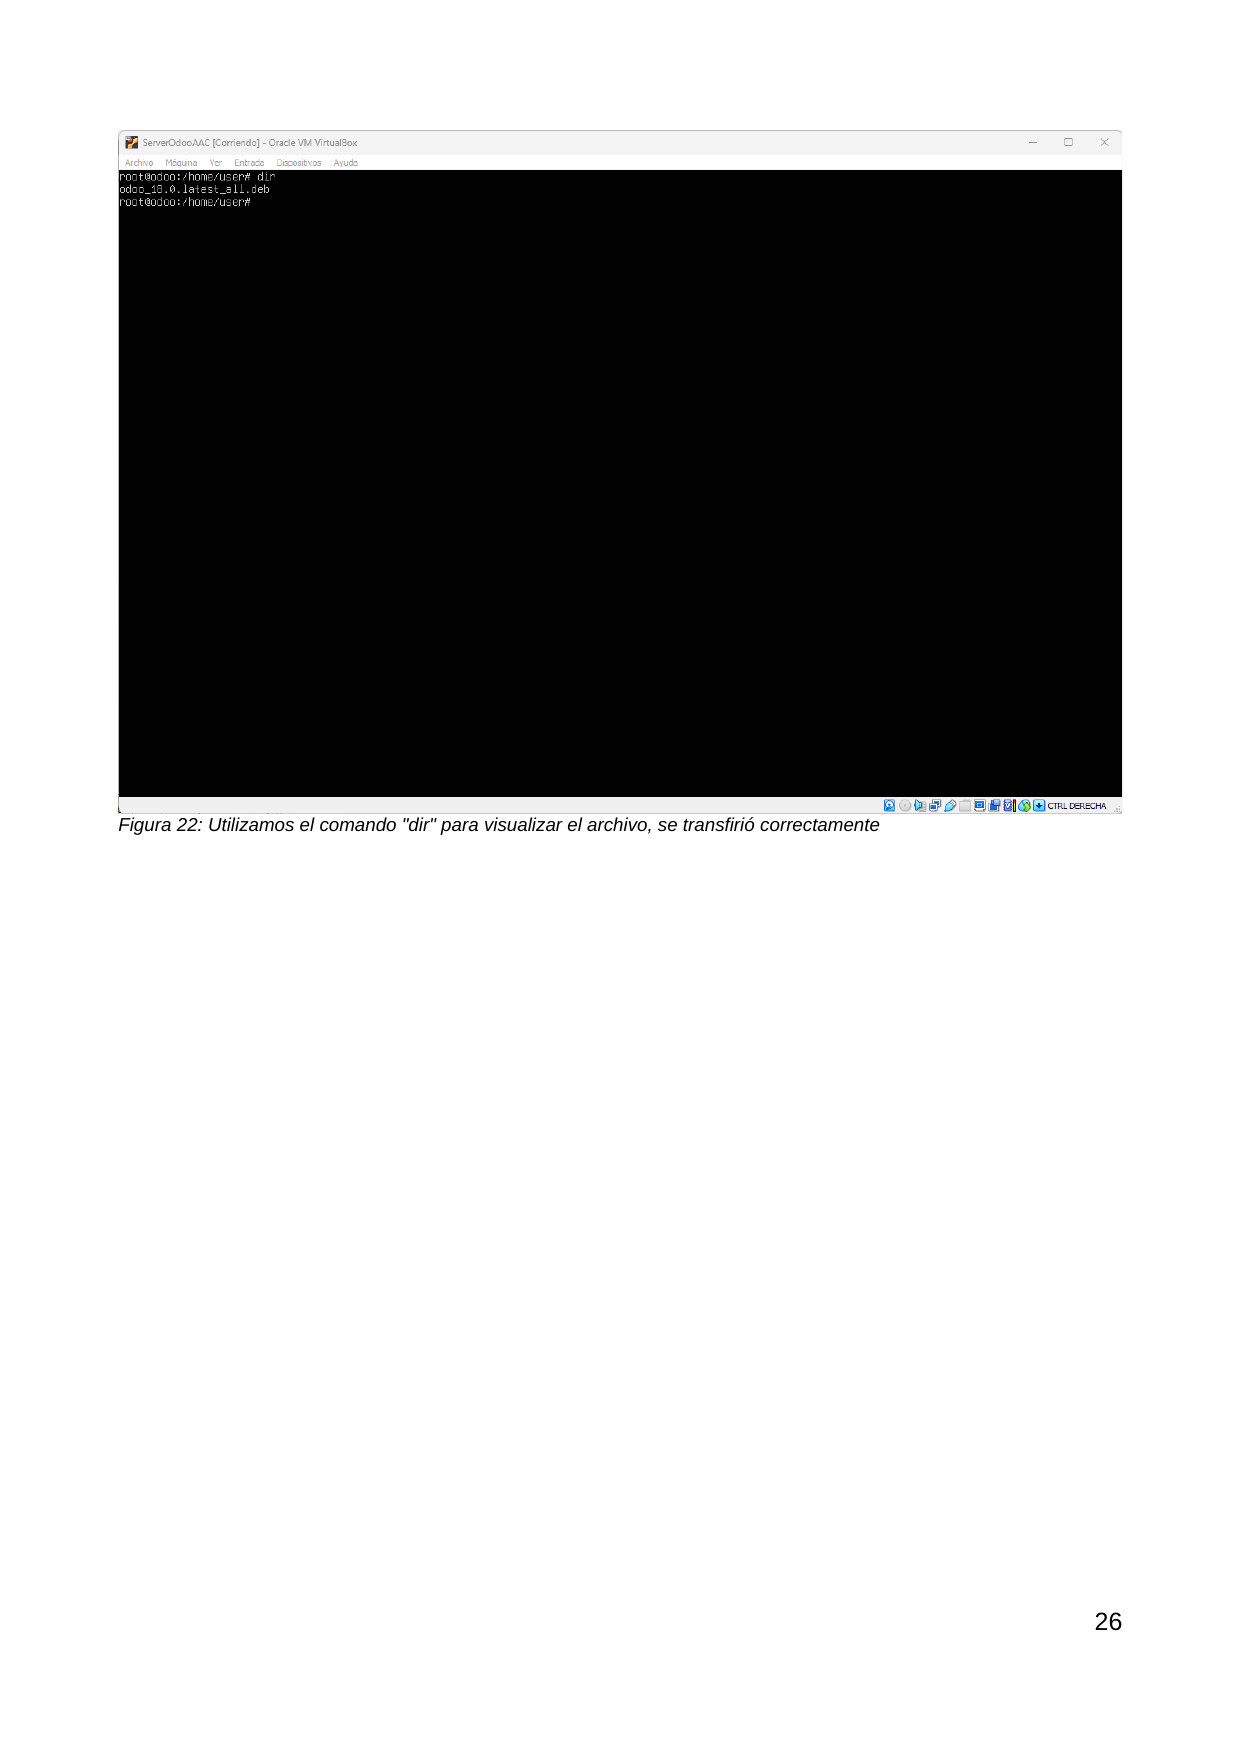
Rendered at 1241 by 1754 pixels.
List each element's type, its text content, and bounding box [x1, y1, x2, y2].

picture [118, 130, 1123, 814]
text Figura 22: Utilizamos el comando "dir" para visualizar el archivo, se transfirió correctamente [118, 814, 1122, 835]
